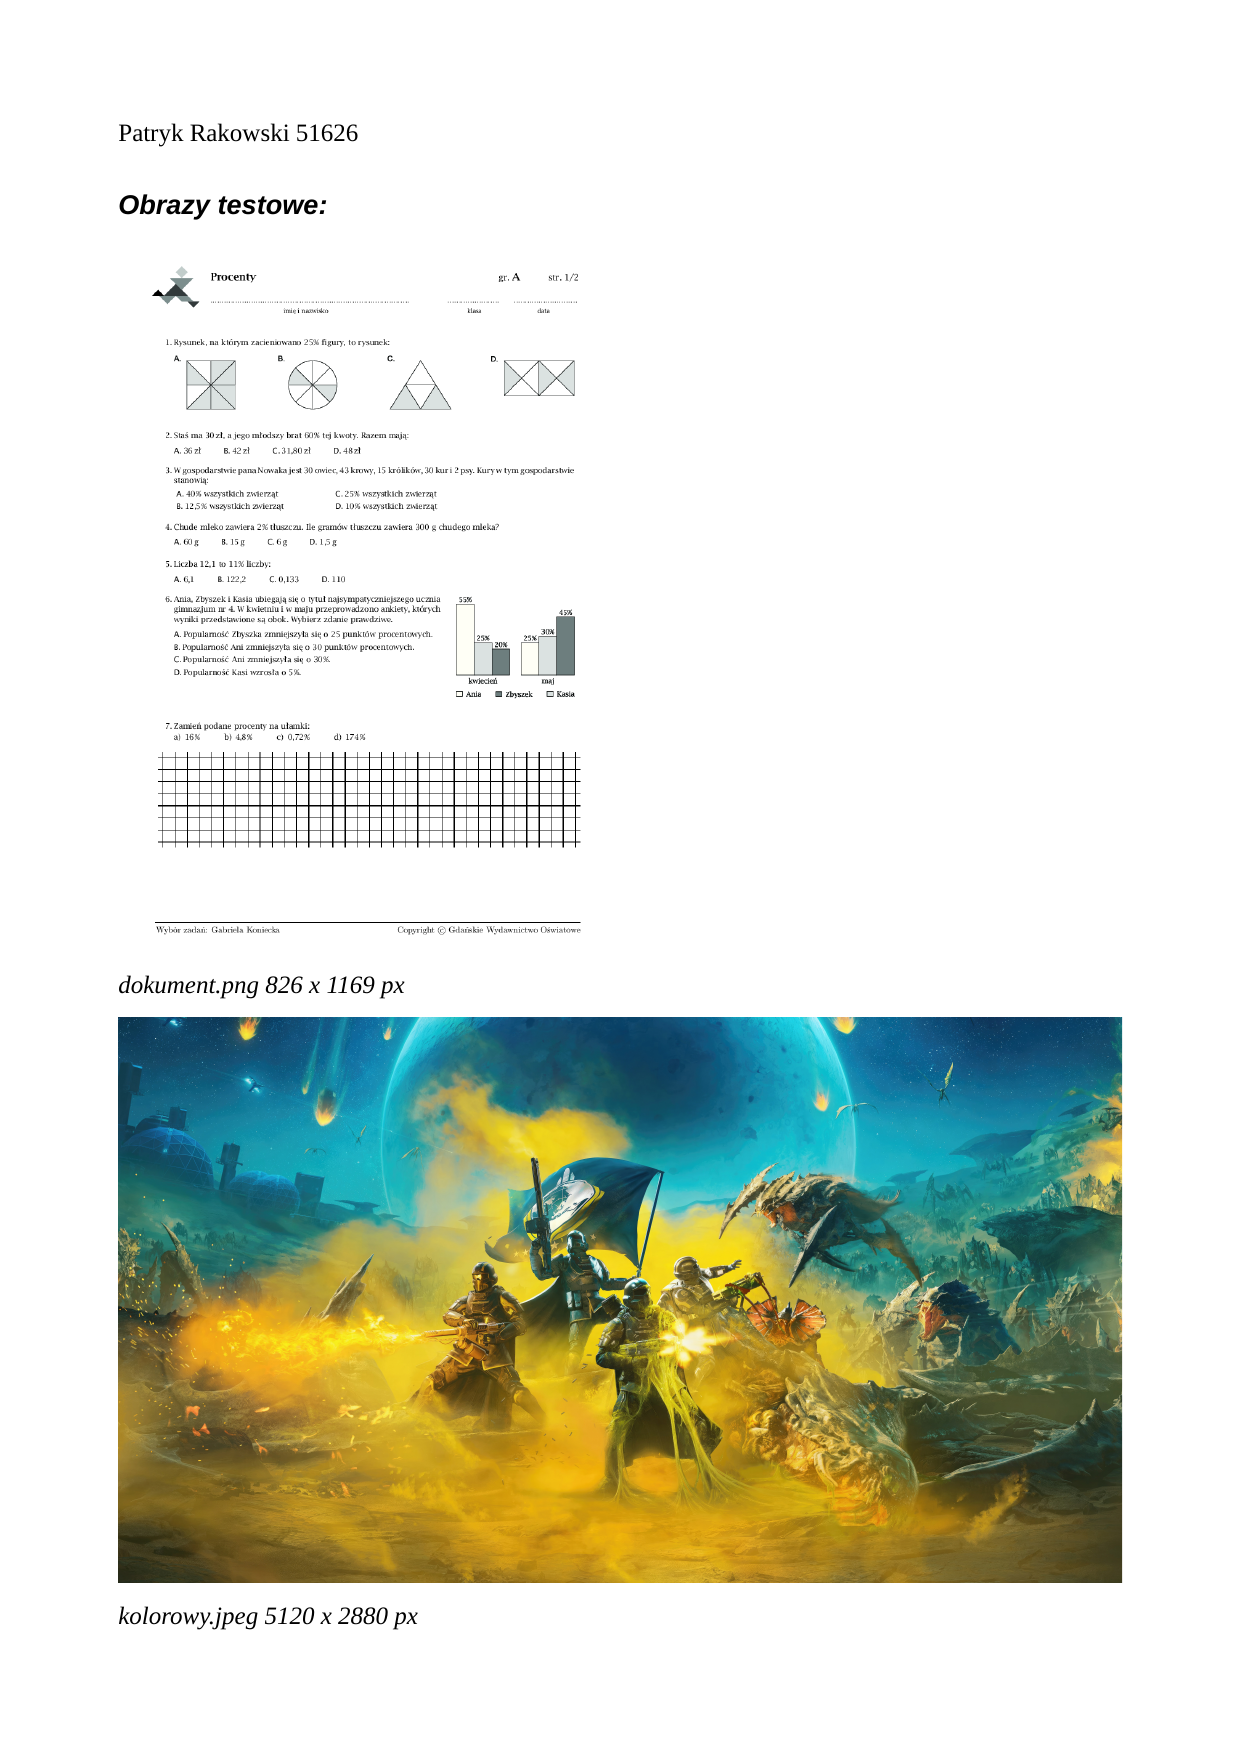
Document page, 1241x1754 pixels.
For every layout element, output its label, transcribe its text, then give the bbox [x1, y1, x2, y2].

picture [118, 232, 627, 952]
picture [118, 1017, 1123, 1583]
text kolorowy.jpeg 5120 x 2880 px [118, 1601, 1122, 1630]
text dokument.png 826 x 1169 px [118, 970, 1122, 999]
subtitle Obrazy testowe: [118, 189, 1122, 220]
